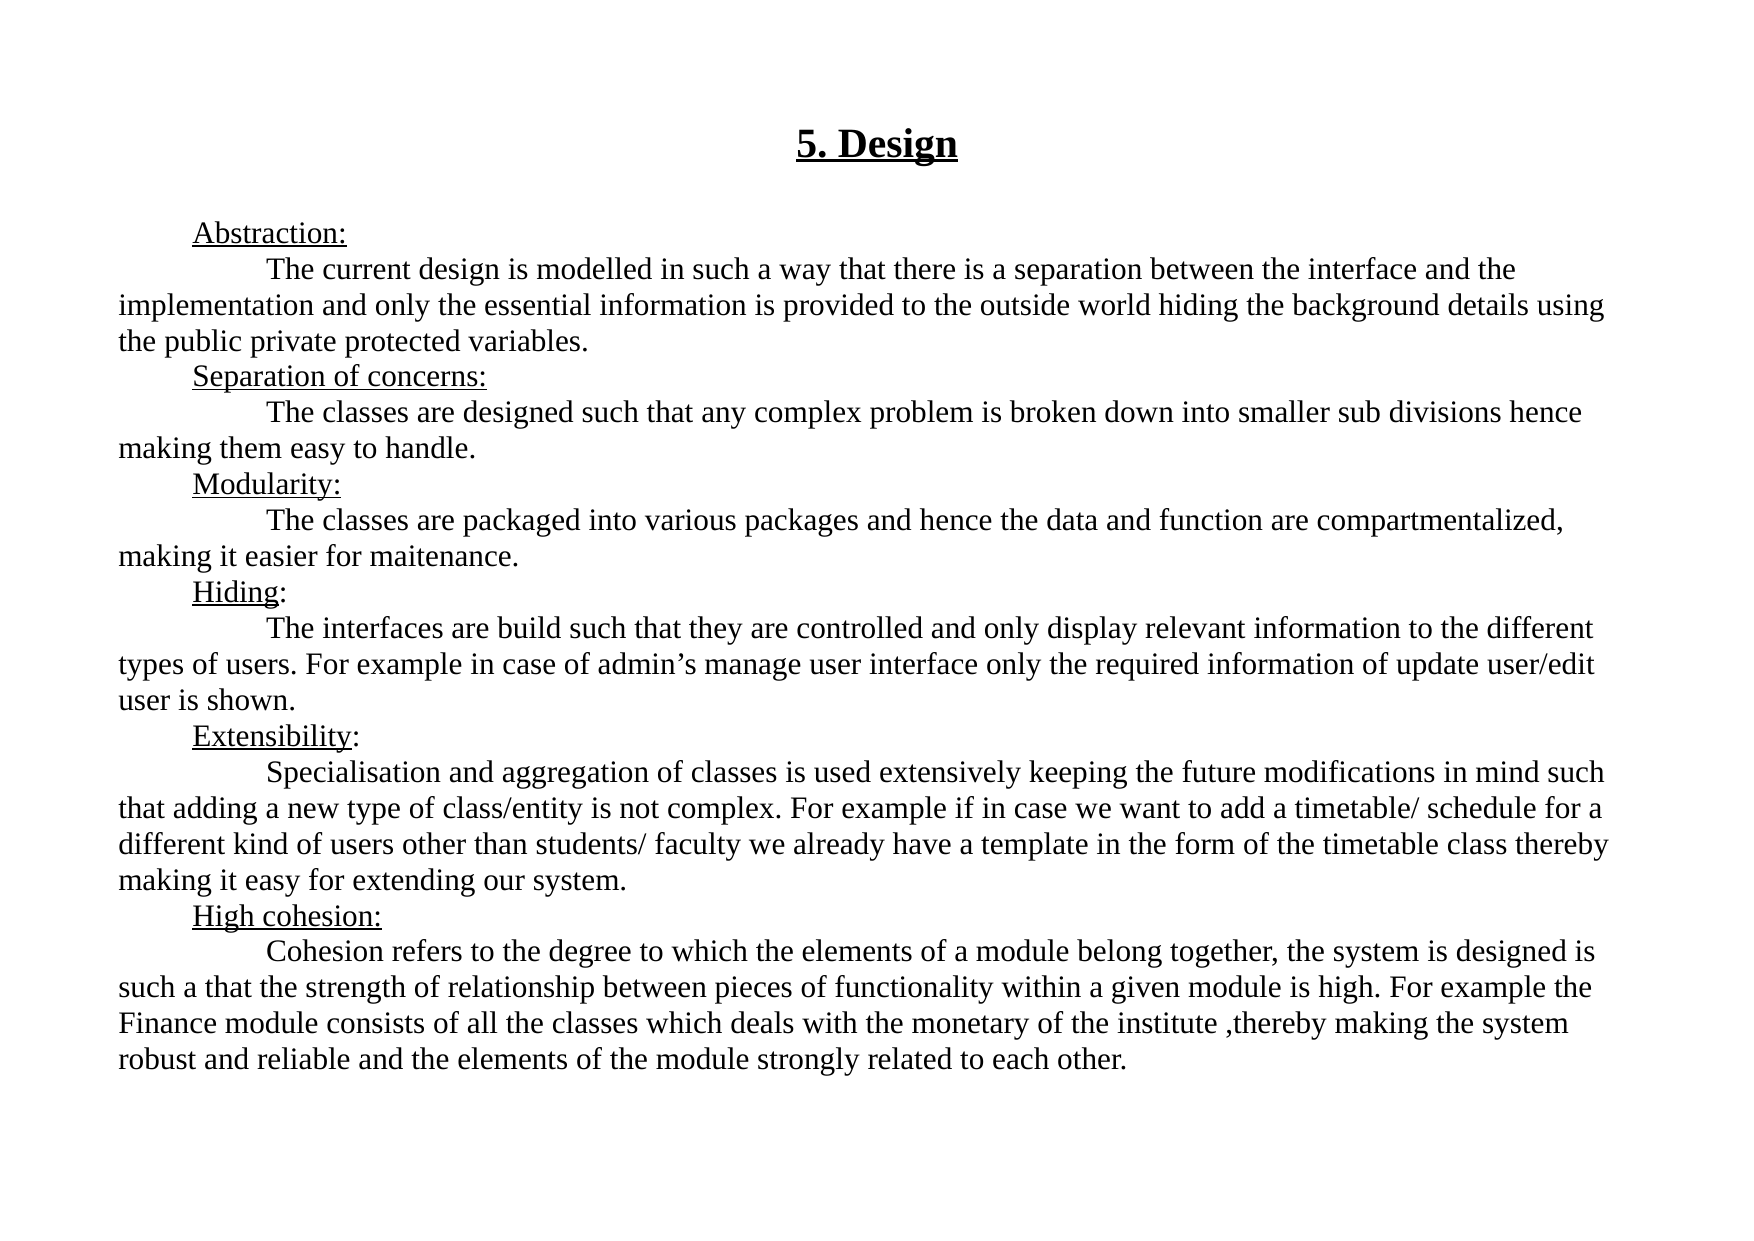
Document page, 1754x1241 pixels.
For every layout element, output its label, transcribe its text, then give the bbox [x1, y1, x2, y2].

text Cohesion refers to the degree to which the elements of a module belong together, the system is designed is such a that the strength of relationship between pieces of functionality within a given module is high. For example the Finance module consists of all the classes which deals with the monetary of the institute ,thereby making the system robust and reliable and the elements of the module strongly related to each other. [118, 933, 1636, 1076]
text High cohesion: [118, 897, 1636, 933]
text Abstraction: [118, 214, 1636, 250]
text Separation of concerns: [118, 358, 1636, 394]
text 5. Design [118, 118, 1636, 166]
text Extensibility: [118, 717, 1636, 753]
text Hiding: [118, 573, 1636, 609]
text Modularity: [118, 466, 1636, 501]
text The classes are packaged into various packages and hence the data and function are compartmentalized, making it easier for maitenance. [118, 501, 1636, 573]
text Specialisation and aggregation of classes is used extensively keeping the future modifications in mind such that adding a new type of class/entity is not complex. For example if in case we want to add a timetable/ schedule for a different kind of users other than students/ faculty we already have a template in the form of the timetable class thereby making it easy for extending our system. [118, 753, 1636, 897]
text The current design is modelled in such a way that there is a separation between the interface and the implementation and only the essential information is provided to the outside world hiding the background details using the public private protected variables. [118, 250, 1636, 358]
text The interfaces are build such that they are controlled and only display relevant information to the different types of users. For example in case of admin’s manage user interface only the required information of update user/edit user is shown. [118, 609, 1636, 717]
text The classes are designed such that any complex problem is broken down into smaller sub divisions hence making them easy to handle. [118, 394, 1636, 466]
